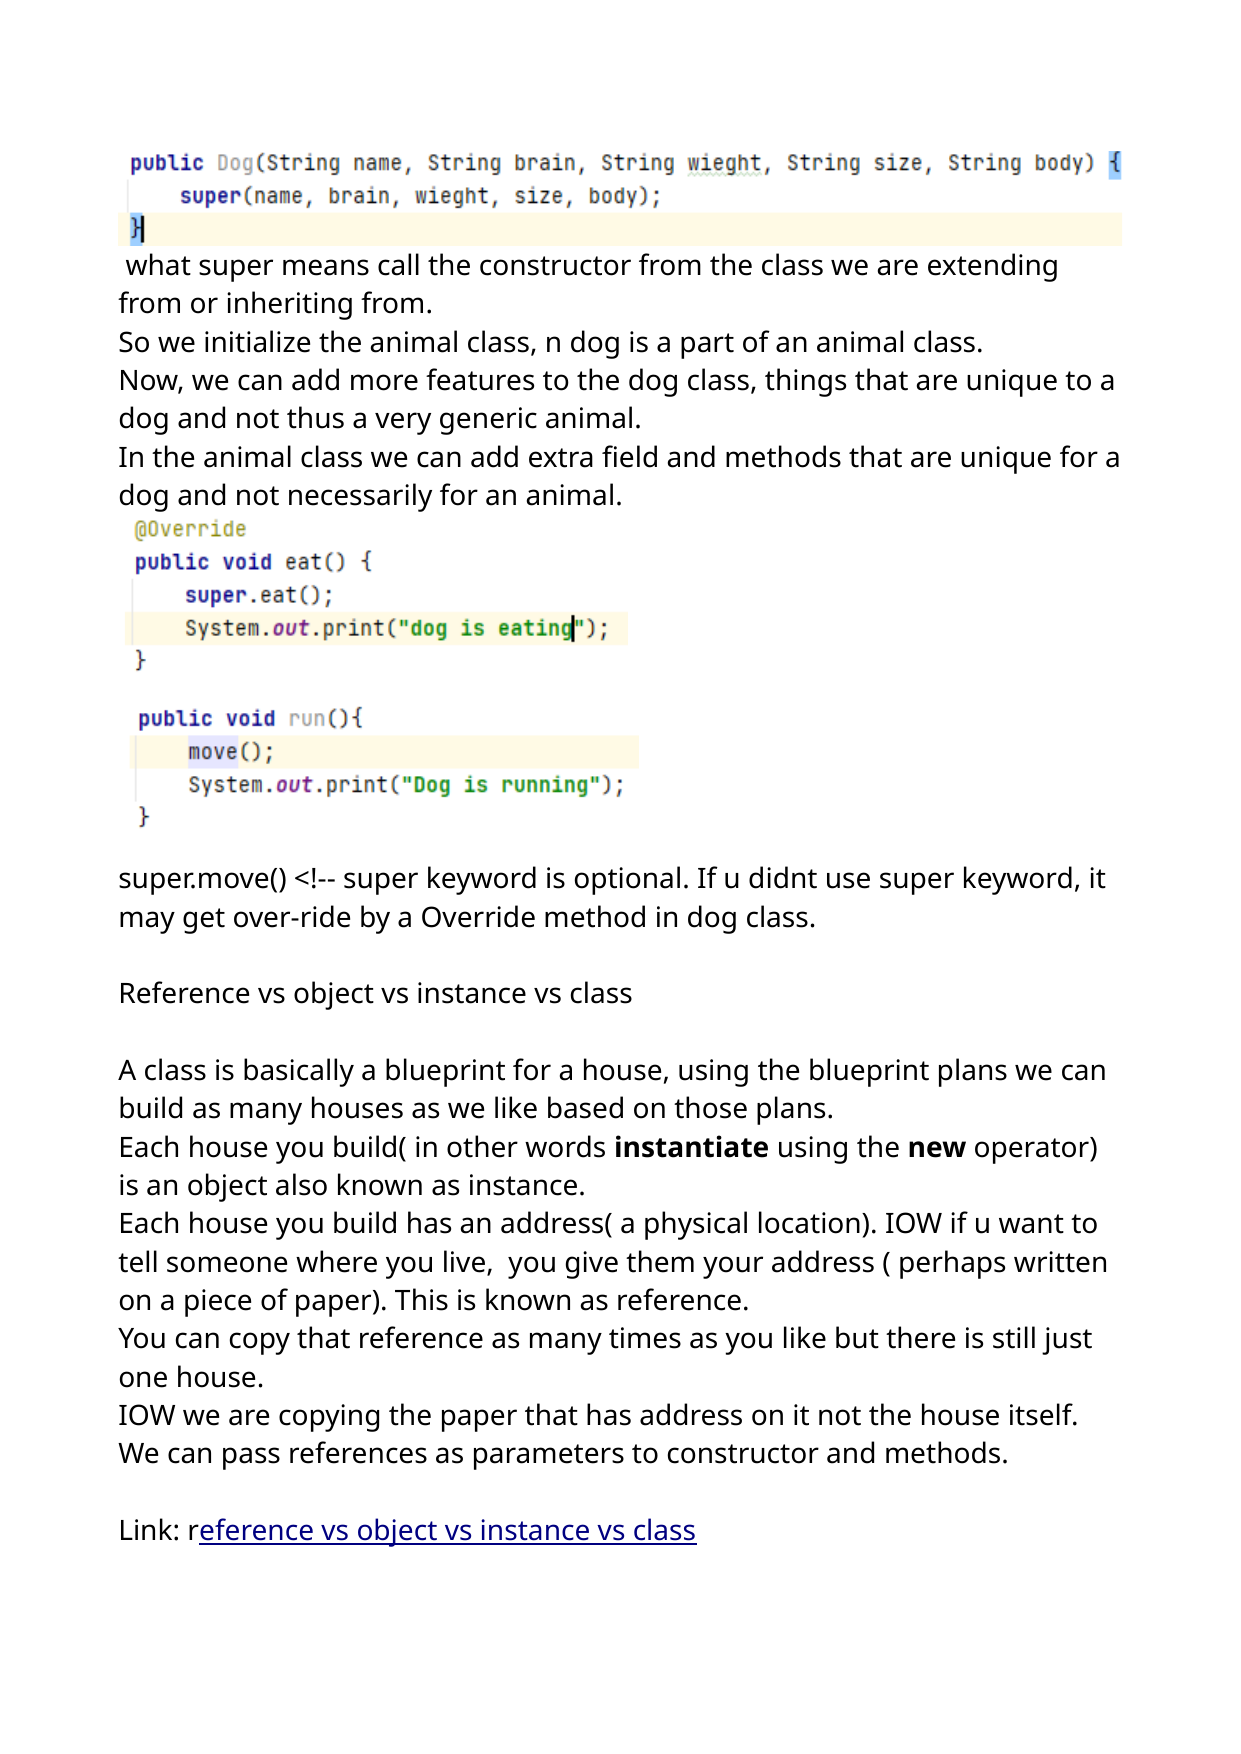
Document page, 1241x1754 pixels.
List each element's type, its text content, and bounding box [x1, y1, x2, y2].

text Each house you build has an address( a physical location). IOW if u want to tell someone where you live, you give them your address ( perhaps written on a piece of paper). This is known as reference. [118, 1203, 1122, 1318]
text Now, we can add more features to the dog class, things that are unique to a dog and not thus a very generic animal. [118, 360, 1122, 437]
text Each house you build( in other words instantiate using the new operator) is an object also known as instance. [118, 1127, 1122, 1203]
picture [124, 513, 628, 680]
text We can pass references as parameters to constructor and methods. [118, 1433, 1122, 1472]
text You can copy that reference as many times as you like but there is still just one house. [118, 1318, 1122, 1395]
text Reference vs object vs instance vs class [118, 973, 1122, 1012]
text So we initialize the animal class, n dog is a part of an animal class. [118, 322, 1122, 360]
picture [129, 701, 639, 835]
text super.move() <!-- super keyword is optional. If u didnt use super keyword, it may get over-ride by a Override method in dog class. [118, 858, 1122, 935]
text IOW we are copying the paper that has address on it not the house itself. [118, 1395, 1122, 1433]
text what super means call the constructor from the class we are extending from or inheriting from. [118, 246, 1122, 322]
picture [118, 151, 1123, 246]
text [118, 118, 1122, 151]
text In the animal class we can add extra field and methods that are unique for a dog and not necessarily for an animal. [118, 437, 1122, 513]
text A class is basically a blueprint for a house, using the blueprint plans we can build as many houses as we like based on those plans. [118, 1050, 1122, 1127]
text Link: reference vs object vs instance vs class [118, 1510, 1122, 1548]
